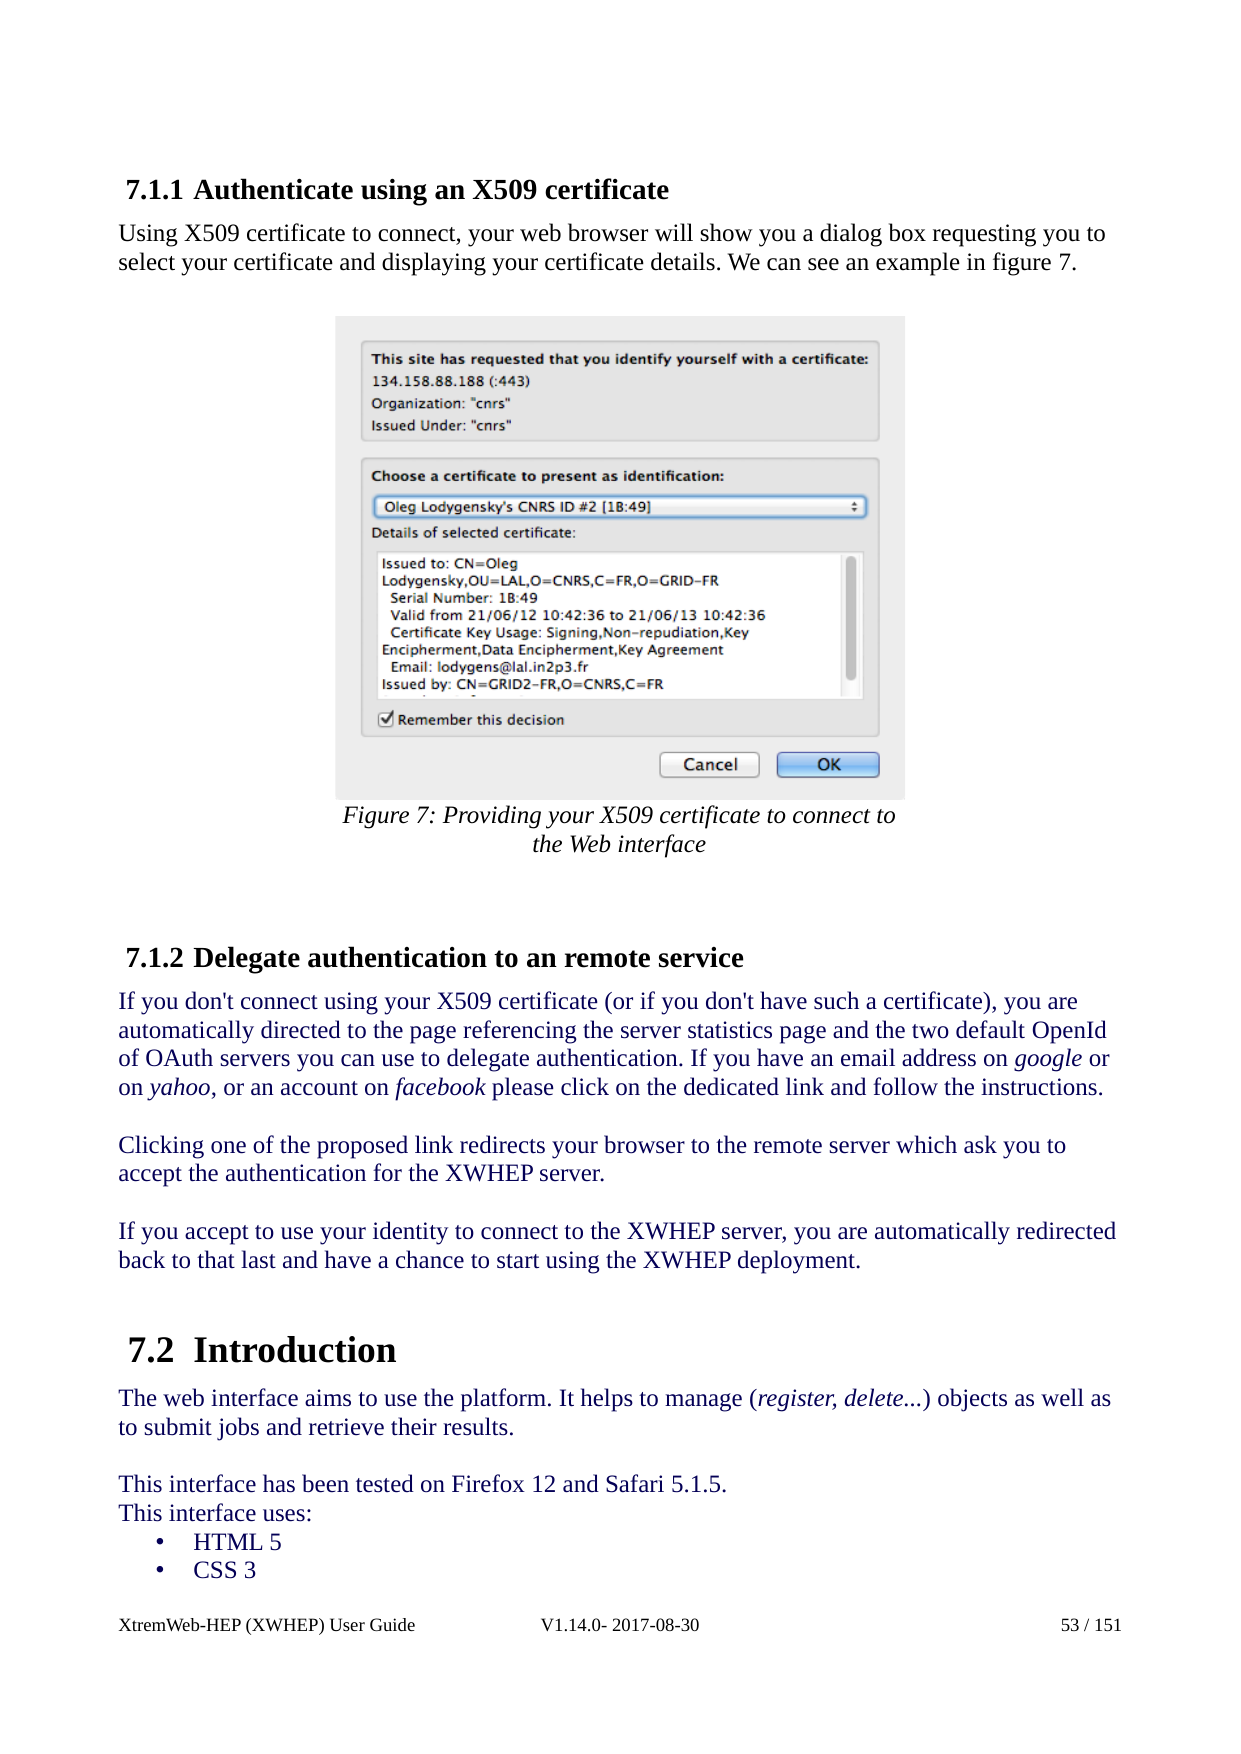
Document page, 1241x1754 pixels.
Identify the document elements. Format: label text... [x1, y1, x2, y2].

text Figure 7: Providing your X509 certificate to connect to the Web interface [335, 800, 905, 857]
list HTML 5 [156, 1527, 1122, 1555]
picture [335, 316, 906, 800]
subtitle Delegate authentication to an remote service [118, 940, 1122, 973]
text This interface uses: [118, 1498, 1122, 1527]
subtitle Introduction [118, 1327, 1122, 1370]
list CSS 3 [156, 1555, 1122, 1584]
text This interface has been tested on Firefox 12 and Safari 5.1.5. [118, 1469, 1122, 1498]
text Clicking one of the proposed link redirects your browser to the remote server which ask you to accept the authentication for the XWHEP server. [118, 1130, 1122, 1187]
subtitle Authenticate using an X509 certificate [118, 172, 1122, 205]
text Using X509 certificate to connect, your web browser will show you a dialog box requesting you to select your certificate and displaying your certificate details. We can see an example in figure 7. [118, 218, 1122, 275]
text The web interface aims to use the platform. It helps to manage (register, delete...) objects as well as to submit jobs and retrieve their results. [118, 1383, 1122, 1440]
text If you don't connect using your X509 certificate (or if you don't have such a certificate), you are automatically directed to the page referencing the server statistics page and the two default OpenId of OAuth servers you can use to delegate authentication. If you have an email address on google or on yahoo, or an account on facebook please click on the dedicated link and follow the instructions. [118, 986, 1122, 1101]
text If you accept to use your identity to connect to the XWHEP server, you are automatically redirected back to that last and have a chance to start using the XWHEP deployment. [118, 1216, 1122, 1273]
